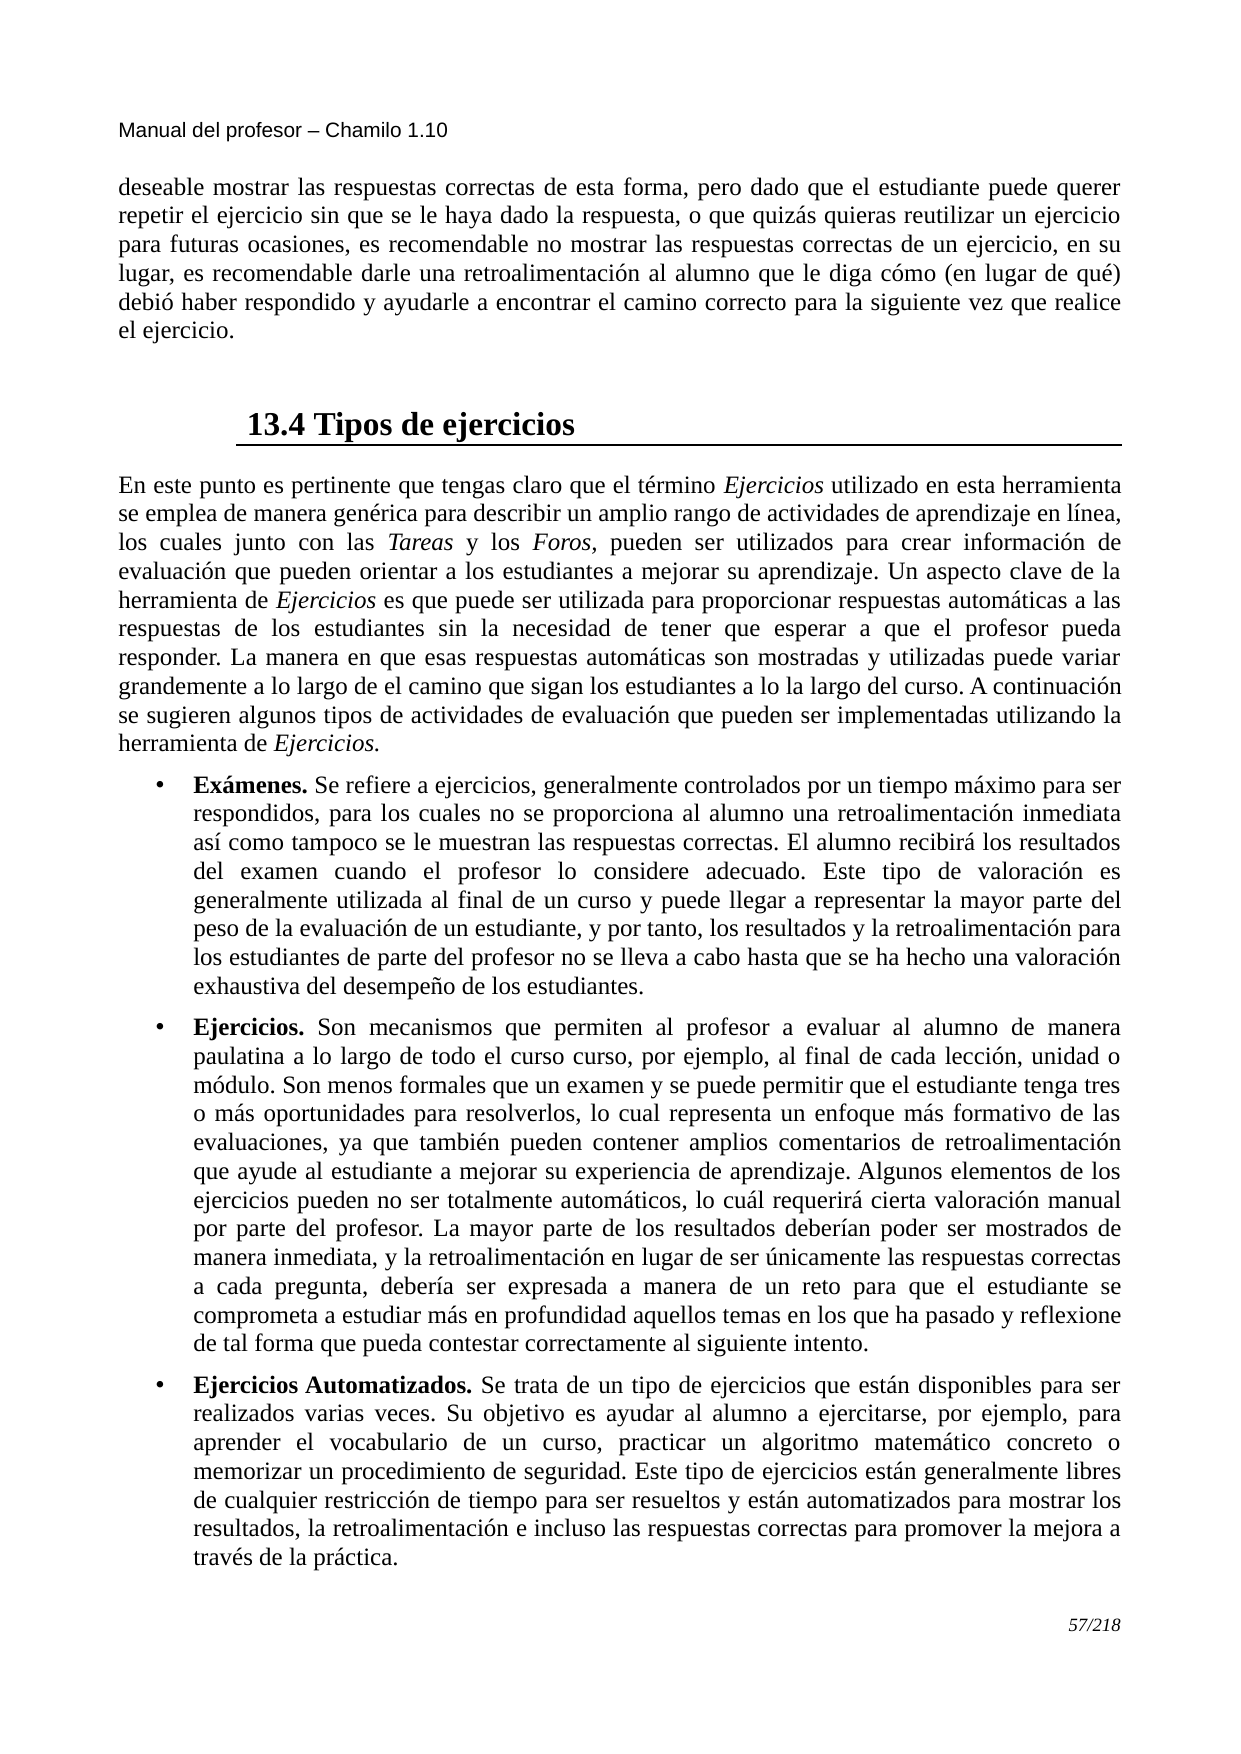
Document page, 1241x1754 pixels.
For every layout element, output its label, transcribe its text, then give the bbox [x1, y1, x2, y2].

subtitle Tipos de ejercicios [236, 404, 1122, 444]
list Ejercicios Automatizados. Se trata de un tipo de ejercicios que están disponibles para ser realizados varias veces. Su objetivo es ayudar al alumno a ejercitarse, por ejemplo, para aprender el vocabulario de un curso, practicar un algoritmo matemático concreto o memorizar un procedimiento de seguridad. Este tipo de ejercicios están generalmente libres de cualquier restricción de tiempo para ser resueltos y están automatizados para mostrar los resultados, la retroalimentación e incluso las respuestas correctas para promover la mejora a través de la práctica. [156, 1370, 1122, 1571]
list Ejercicios. Son mecanismos que permiten al profesor a evaluar al alumno de manera paulatina a lo largo de todo el curso curso, por ejemplo, al final de cada lección, unidad o módulo. Son menos formales que un examen y se puede permitir que el estudiante tenga tres o más oportunidades para resolverlos, lo cual representa un enfoque más formativo de las evaluaciones, ya que también pueden contener amplios comentarios de retroalimentación que ayude al estudiante a mejorar su experiencia de aprendizaje. Algunos elementos de los ejercicios pueden no ser totalmente automáticos, lo cuál requerirá cierta valoración manual por parte del profesor. La mayor parte de los resultados deberían poder ser mostrados de manera inmediata, y la retroalimentación en lugar de ser únicamente las respuestas correctas a cada pregunta, debería ser expresada a manera de un reto para que el estudiante se comprometa a estudiar más en profundidad aquellos temas en los que ha pasado y reflexione de tal forma que pueda contestar correctamente al siguiente intento. [156, 1012, 1122, 1357]
list Exámenes. Se refiere a ejercicios, generalmente controlados por un tiempo máximo para ser respondidos, para los cuales no se proporciona al alumno una retroalimentación inmediata así como tampoco se le muestran las respuestas correctas. El alumno recibirá los resultados del examen cuando el profesor lo considere adecuado. Este tipo de valoración es generalmente utilizada al final de un curso y puede llegar a representar la mayor parte del peso de la evaluación de un estudiante, y por tanto, los resultados y la retroalimentación para los estudiantes de parte del profesor no se lleva a cabo hasta que se ha hecho una valoración exhaustiva del desempeño de los estudiantes. [156, 770, 1122, 1000]
text En este punto es pertinente que tengas claro que el término Ejercicios utilizado en esta herramienta se emplea de manera genérica para describir un amplio rango de actividades de aprendizaje en línea, los cuales junto con las Tareas y los Foros, pueden ser utilizados para crear información de evaluación que pueden orientar a los estudiantes a mejorar su aprendizaje. Un aspecto clave de la herramienta de Ejercicios es que puede ser utilizada para proporcionar respuestas automáticas a las respuestas de los estudiantes sin la necesidad de tener que esperar a que el profesor pueda responder. La manera en que esas respuestas automáticas son mostradas y utilizadas puede variar grandemente a lo largo de el camino que sigan los estudiantes a lo la largo del curso. A continuación se sugieren algunos tipos de actividades de evaluación que pueden ser implementadas utilizando la herramienta de Ejercicios. [118, 470, 1122, 757]
text deseable mostrar las respuestas correctas de esta forma, pero dado que el estudiante puede querer repetir el ejercicio sin que se le haya dado la respuesta, o que quizás quieras reutilizar un ejercicio para futuras ocasiones, es recomendable no mostrar las respuestas correctas de un ejercicio, en su lugar, es recomendable darle una retroalimentación al alumno que le diga cómo (en lugar de qué) debió haber respondido y ayudarle a encontrar el camino correcto para la siguiente vez que realice el ejercicio. [118, 172, 1122, 344]
